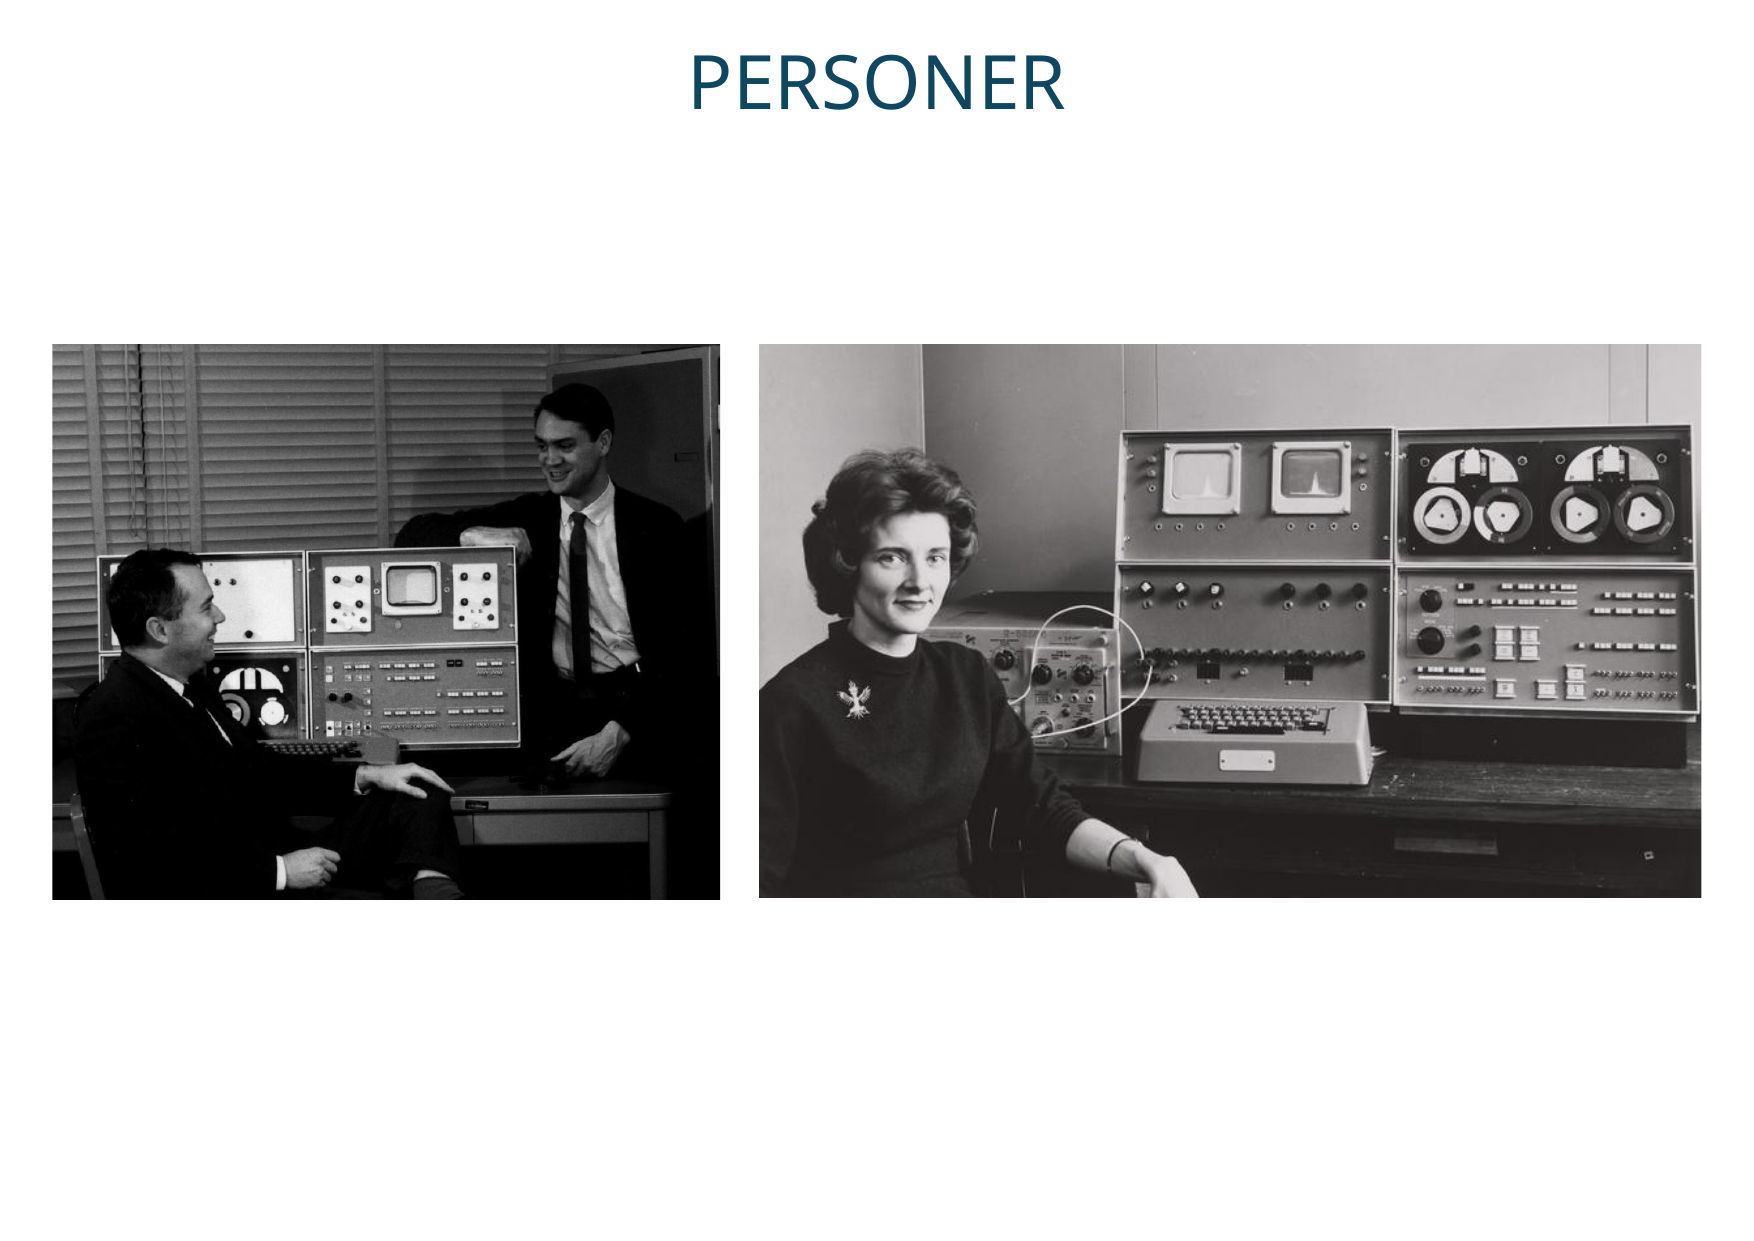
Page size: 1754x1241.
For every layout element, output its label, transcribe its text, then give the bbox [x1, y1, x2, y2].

subtitle PERSONER [29, 29, 1724, 899]
